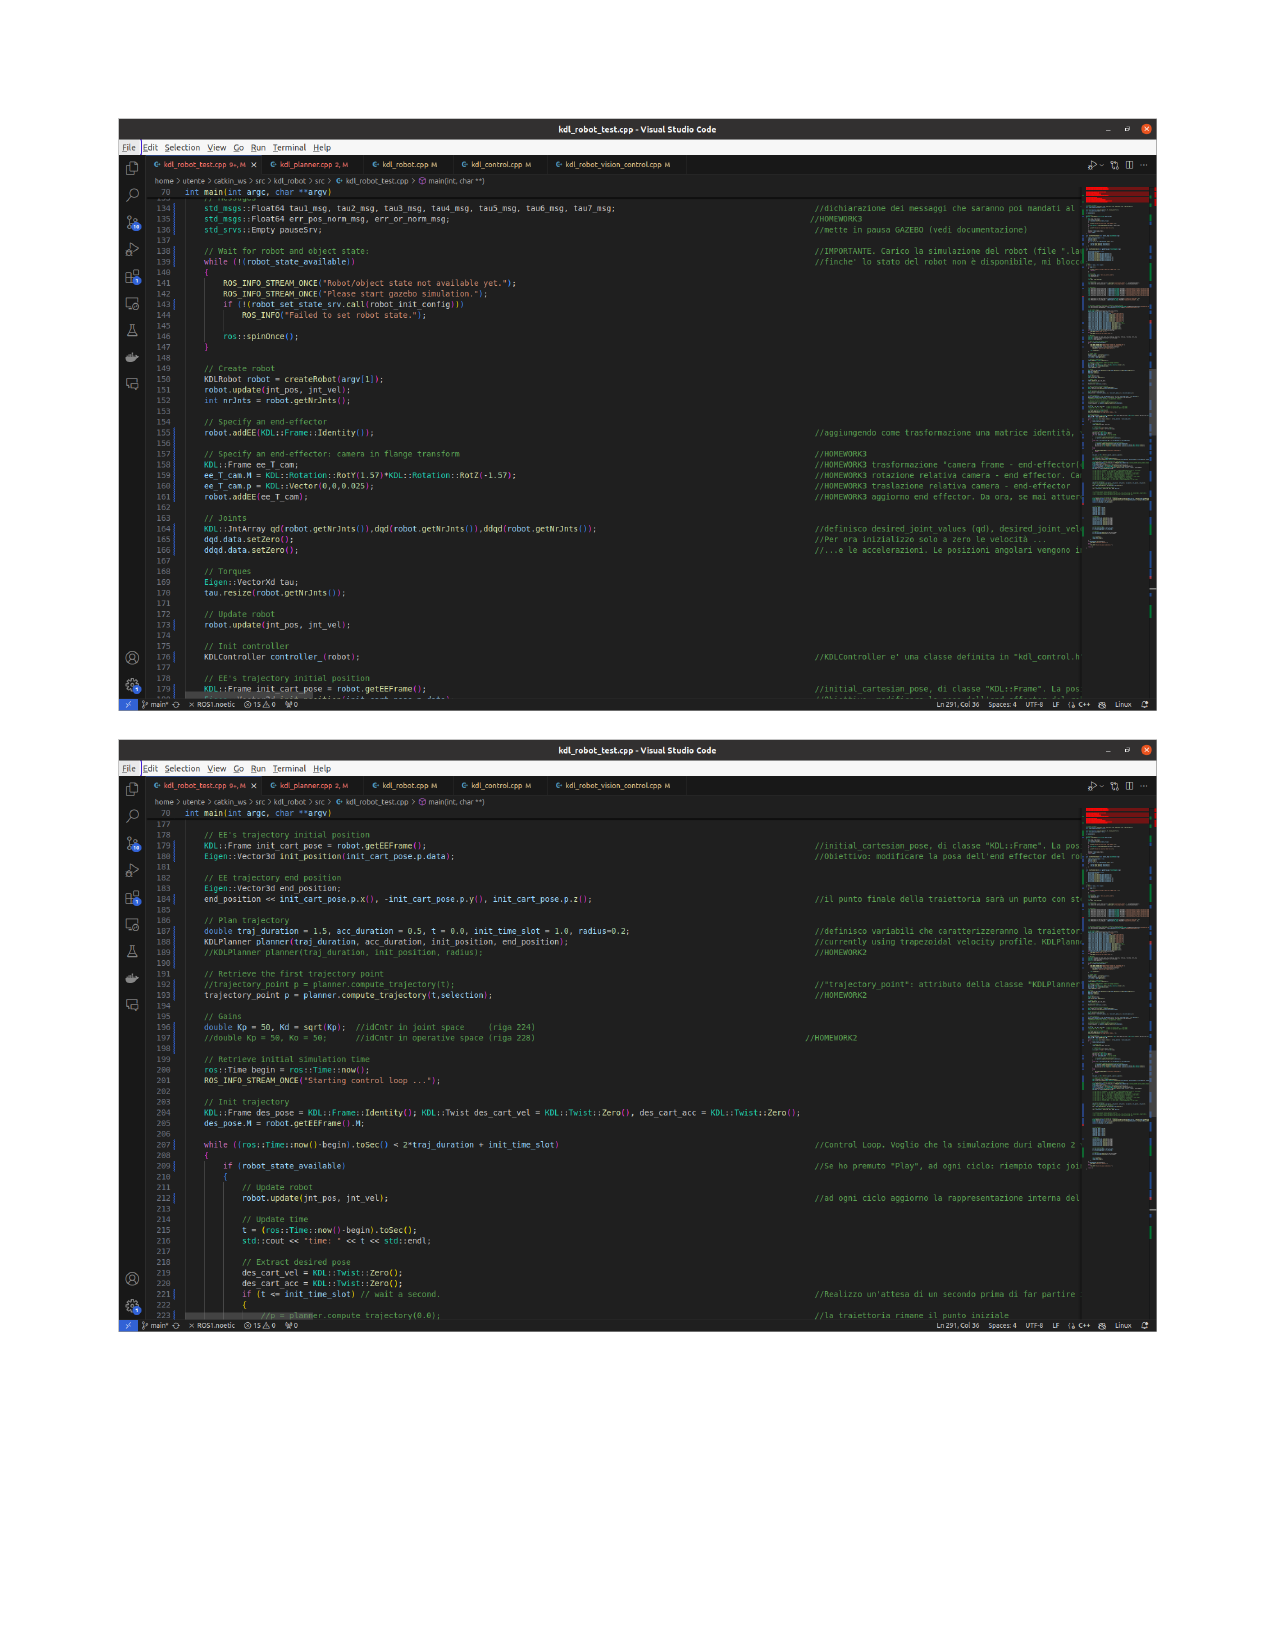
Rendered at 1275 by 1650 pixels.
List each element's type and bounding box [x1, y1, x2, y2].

picture [118, 739, 1157, 1332]
picture [118, 118, 1157, 711]
